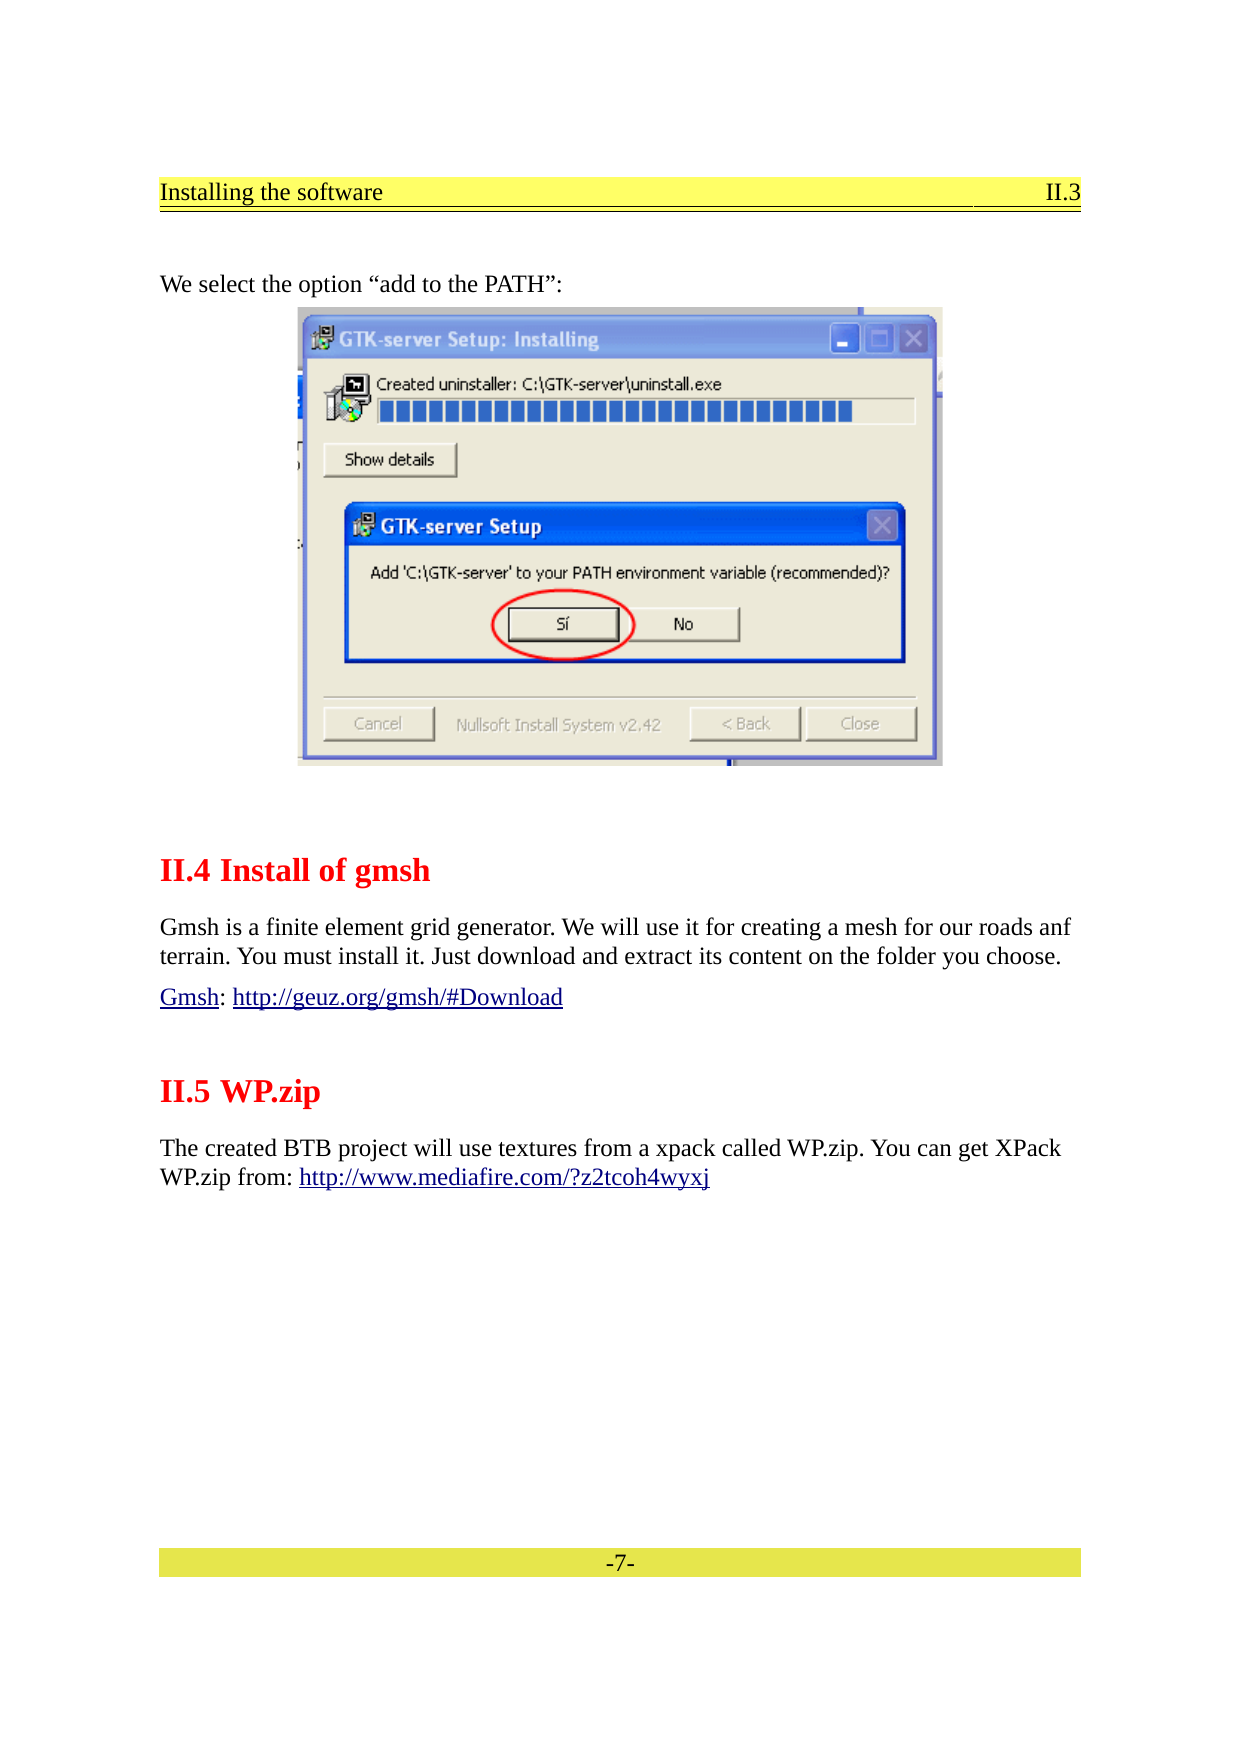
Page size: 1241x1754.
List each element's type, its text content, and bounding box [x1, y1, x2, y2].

text Gmsh is a finite element grid generator. We will use it for creating a mesh for our roads anf terrain. You must install it. Just download and extract its content on the folder you choose. [159, 912, 1081, 970]
text Gmsh: http://geuz.org/gmsh/#Download [159, 982, 1081, 1011]
picture [297, 307, 943, 766]
text We select the option “add to the PATH”: [159, 269, 1081, 298]
text The created BTB project will use textures from a xpack called WP.zip. You can get XPack WP.zip from: http://www.mediafire.com/?z2tcoh4wyxj [159, 1133, 1081, 1219]
subtitle WP.zip [159, 1071, 1081, 1109]
subtitle Install of gmsh [159, 851, 1081, 889]
